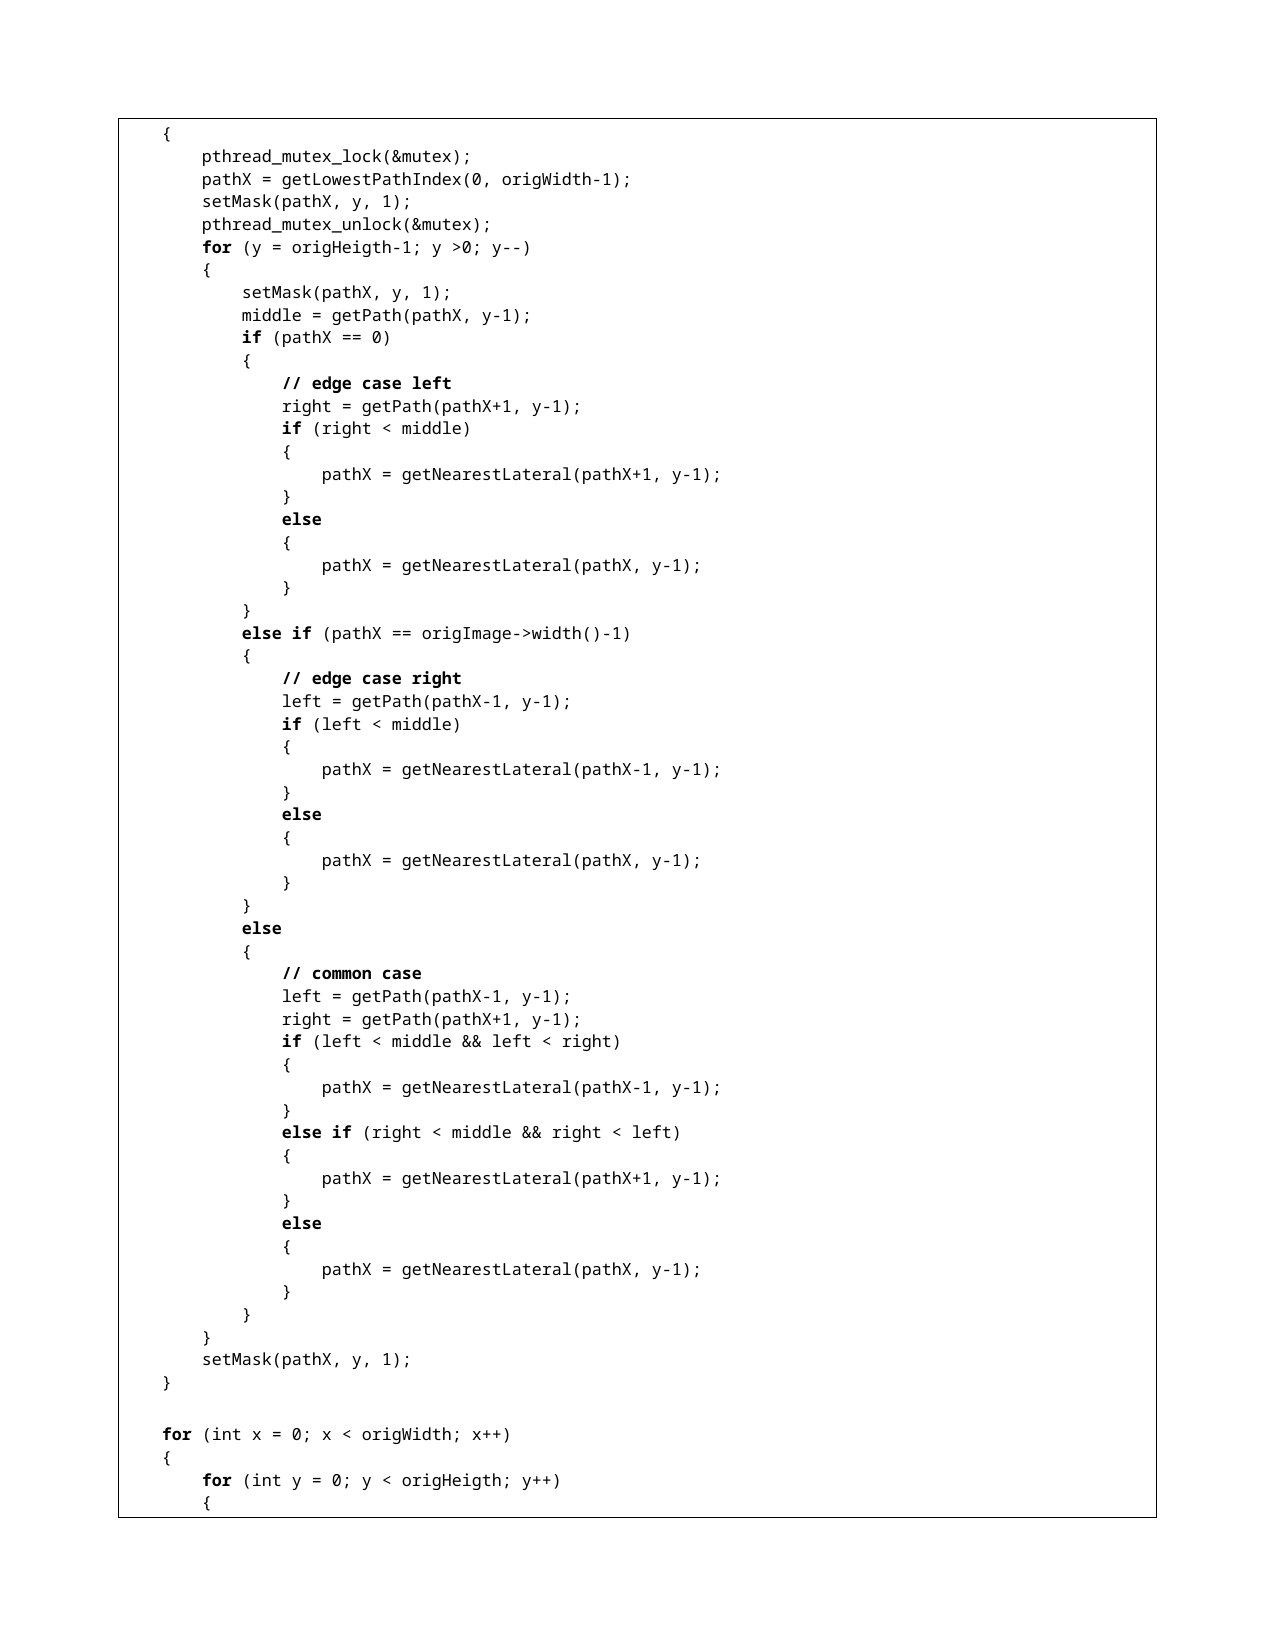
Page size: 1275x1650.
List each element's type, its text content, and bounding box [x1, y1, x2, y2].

text pathX = getNearestLateral(pathX-1, y-1); [119, 754, 1156, 777]
text if (left < middle) [119, 708, 1156, 731]
text else [119, 504, 1156, 527]
text setMask(pathX, y, 1); [119, 186, 1156, 209]
text else if (right < middle && right < left) [119, 1117, 1156, 1140]
text setMask(pathX, y, 1); [119, 277, 1156, 300]
text { [119, 527, 1156, 549]
text pathX = getNearestLateral(pathX+1, y-1); [119, 1163, 1156, 1185]
text pathX = getLowestPathIndex(0, origWidth-1); [119, 163, 1156, 186]
text right = getPath(pathX+1, y-1); [119, 391, 1156, 413]
text } [119, 595, 1156, 618]
text } [119, 867, 1156, 890]
text } [119, 572, 1156, 595]
text // common case [119, 958, 1156, 981]
text for (int x = 0; x < origWidth; x++) [119, 1419, 1156, 1442]
text } [119, 1322, 1156, 1344]
text { [119, 1442, 1156, 1465]
text { [119, 1049, 1156, 1072]
text right = getPath(pathX+1, y-1); [119, 1004, 1156, 1026]
text pathX = getNearestLateral(pathX, y-1); [119, 549, 1156, 572]
text { [119, 640, 1156, 663]
text else [119, 913, 1156, 936]
text { [119, 1140, 1156, 1163]
text } [119, 777, 1156, 799]
text } [119, 1185, 1156, 1208]
text } [119, 1094, 1156, 1117]
text } [119, 481, 1156, 504]
text { [119, 119, 1156, 141]
text left = getPath(pathX-1, y-1); [119, 981, 1156, 1004]
text pthread_mutex_unlock(&mutex); [119, 209, 1156, 232]
text if (right < middle) [119, 413, 1156, 436]
text left = getPath(pathX-1, y-1); [119, 686, 1156, 708]
text } [119, 890, 1156, 913]
text pathX = getNearestLateral(pathX, y-1); [119, 845, 1156, 867]
text { [119, 731, 1156, 754]
text // edge case left [119, 368, 1156, 391]
text for (int y = 0; y < origHeigth; y++) [119, 1465, 1156, 1487]
text { [119, 254, 1156, 277]
text // edge case right [119, 663, 1156, 686]
text pathX = getNearestLateral(pathX+1, y-1); [119, 459, 1156, 481]
text { [119, 936, 1156, 958]
text if (left < middle && left < right) [119, 1026, 1156, 1049]
text { [119, 345, 1156, 368]
text } [119, 1276, 1156, 1299]
text { [119, 1231, 1156, 1253]
text pathX = getNearestLateral(pathX-1, y-1); [119, 1072, 1156, 1094]
text setMask(pathX, y, 1); [119, 1344, 1156, 1367]
text } [119, 1299, 1156, 1322]
text } [119, 1367, 1156, 1393]
text if (pathX == 0) [119, 322, 1156, 345]
text pthread_mutex_lock(&mutex); [119, 141, 1156, 163]
text else [119, 1208, 1156, 1231]
text { [119, 822, 1156, 845]
text { [119, 436, 1156, 459]
text else if (pathX == origImage->width()-1) [119, 618, 1156, 640]
text for (y = origHeigth-1; y >0; y--) [119, 232, 1156, 254]
text pathX = getNearestLateral(pathX, y-1); [119, 1253, 1156, 1276]
text middle = getPath(pathX, y-1); [119, 300, 1156, 322]
text else [119, 799, 1156, 822]
text { [119, 1487, 1156, 1517]
